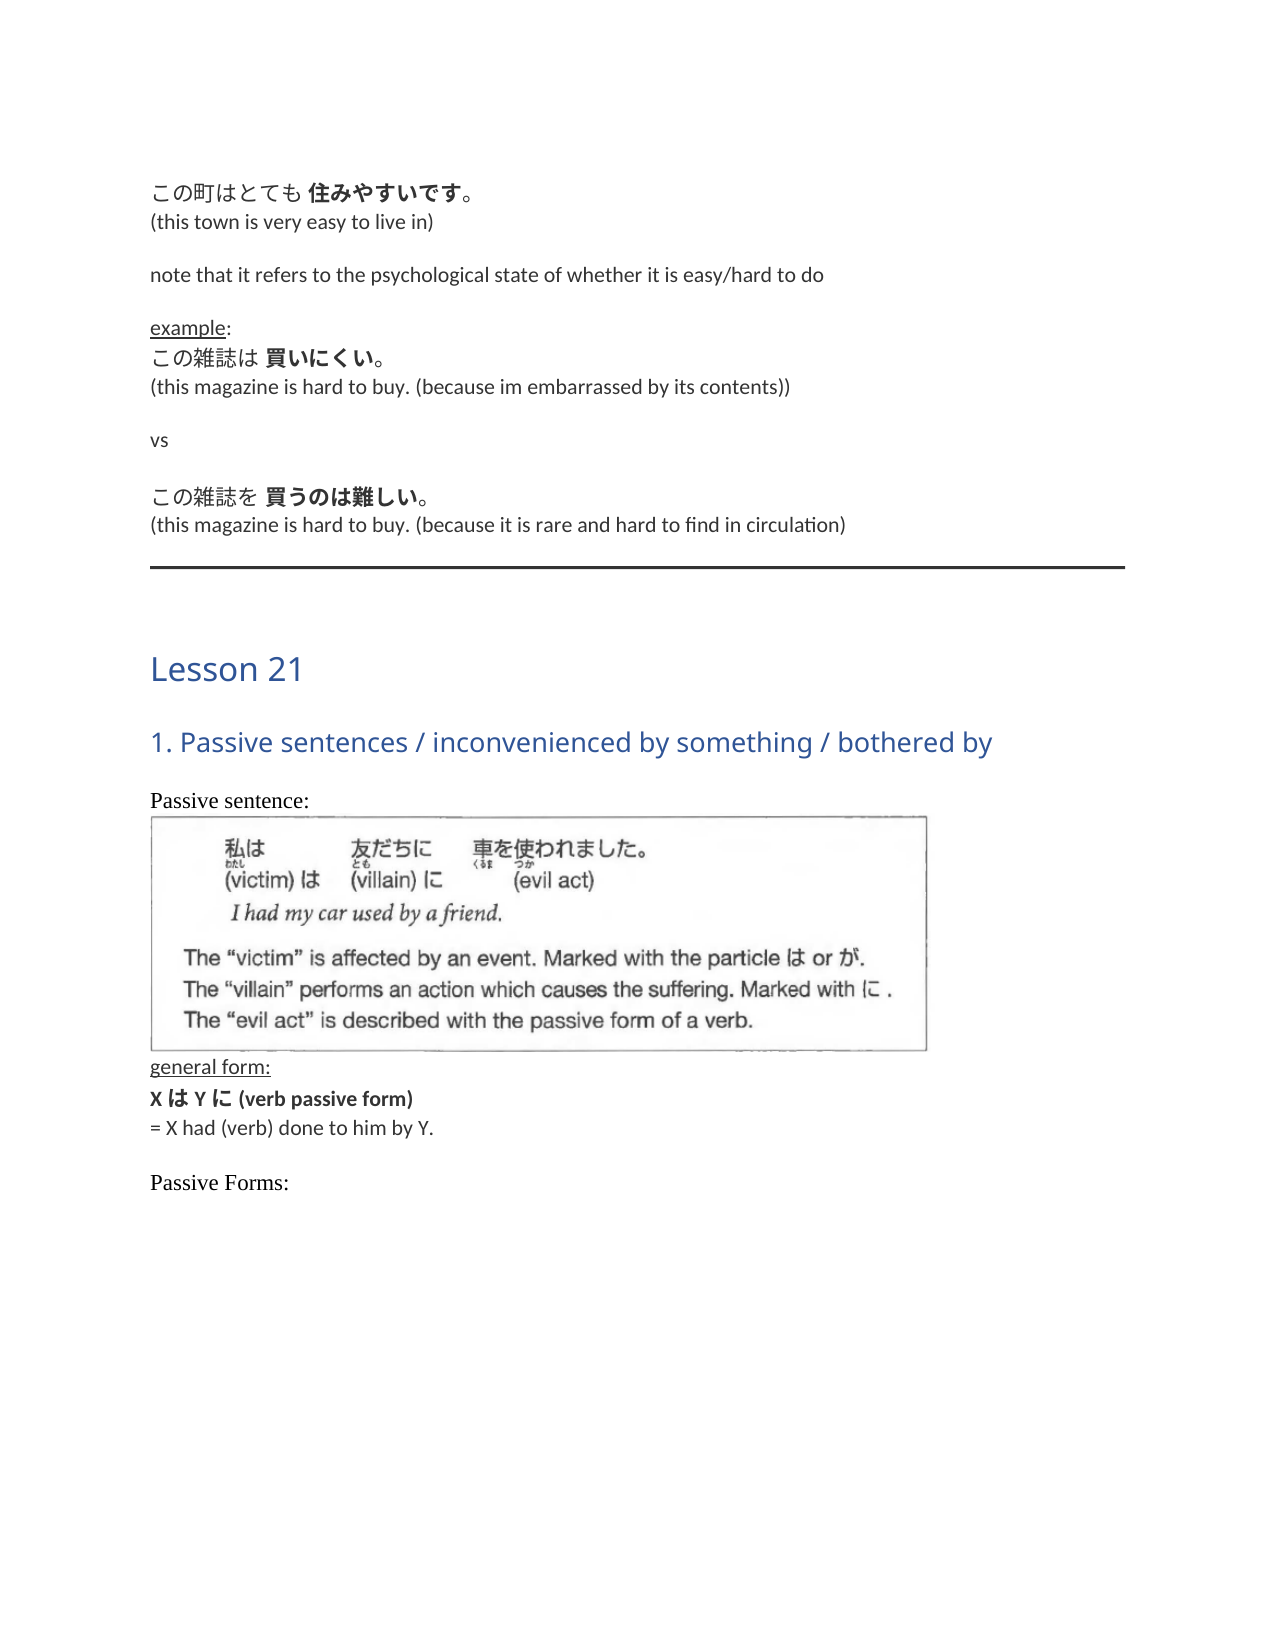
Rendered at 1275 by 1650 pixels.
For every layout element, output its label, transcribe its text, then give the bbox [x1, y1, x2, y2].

text vs [150, 426, 1125, 453]
subtitle Lesson 21 [150, 646, 1125, 691]
text general form: [150, 1053, 1125, 1080]
subtitle 1. Passive sentences / inconvenienced by something / bothered by [150, 723, 1125, 760]
text (this magazine is hard to buy. (because it is rare and hard to find in circulation) [150, 511, 1125, 538]
text = X had (verb) done to him by Y. [150, 1114, 1125, 1141]
text Passive Forms: [150, 1169, 1125, 1195]
text Passive sentence: [150, 787, 1125, 813]
text この町はとても 住みやすいです。 [150, 176, 1125, 208]
text X は Y に (verb passive form) [150, 1081, 1125, 1113]
text (this town is very easy to live in) [150, 208, 1125, 234]
text この雑誌は 買いにくい。 [150, 341, 1125, 373]
text (this magazine is hard to buy. (because im embarrassed by its contents)) [150, 373, 1125, 399]
text example: [150, 314, 1125, 341]
text この雑誌を 買うのは難しい。 [150, 479, 1125, 511]
text note that it refers to the psychological state of whether it is easy/hard to do [150, 261, 1125, 288]
picture [150, 813, 936, 1052]
